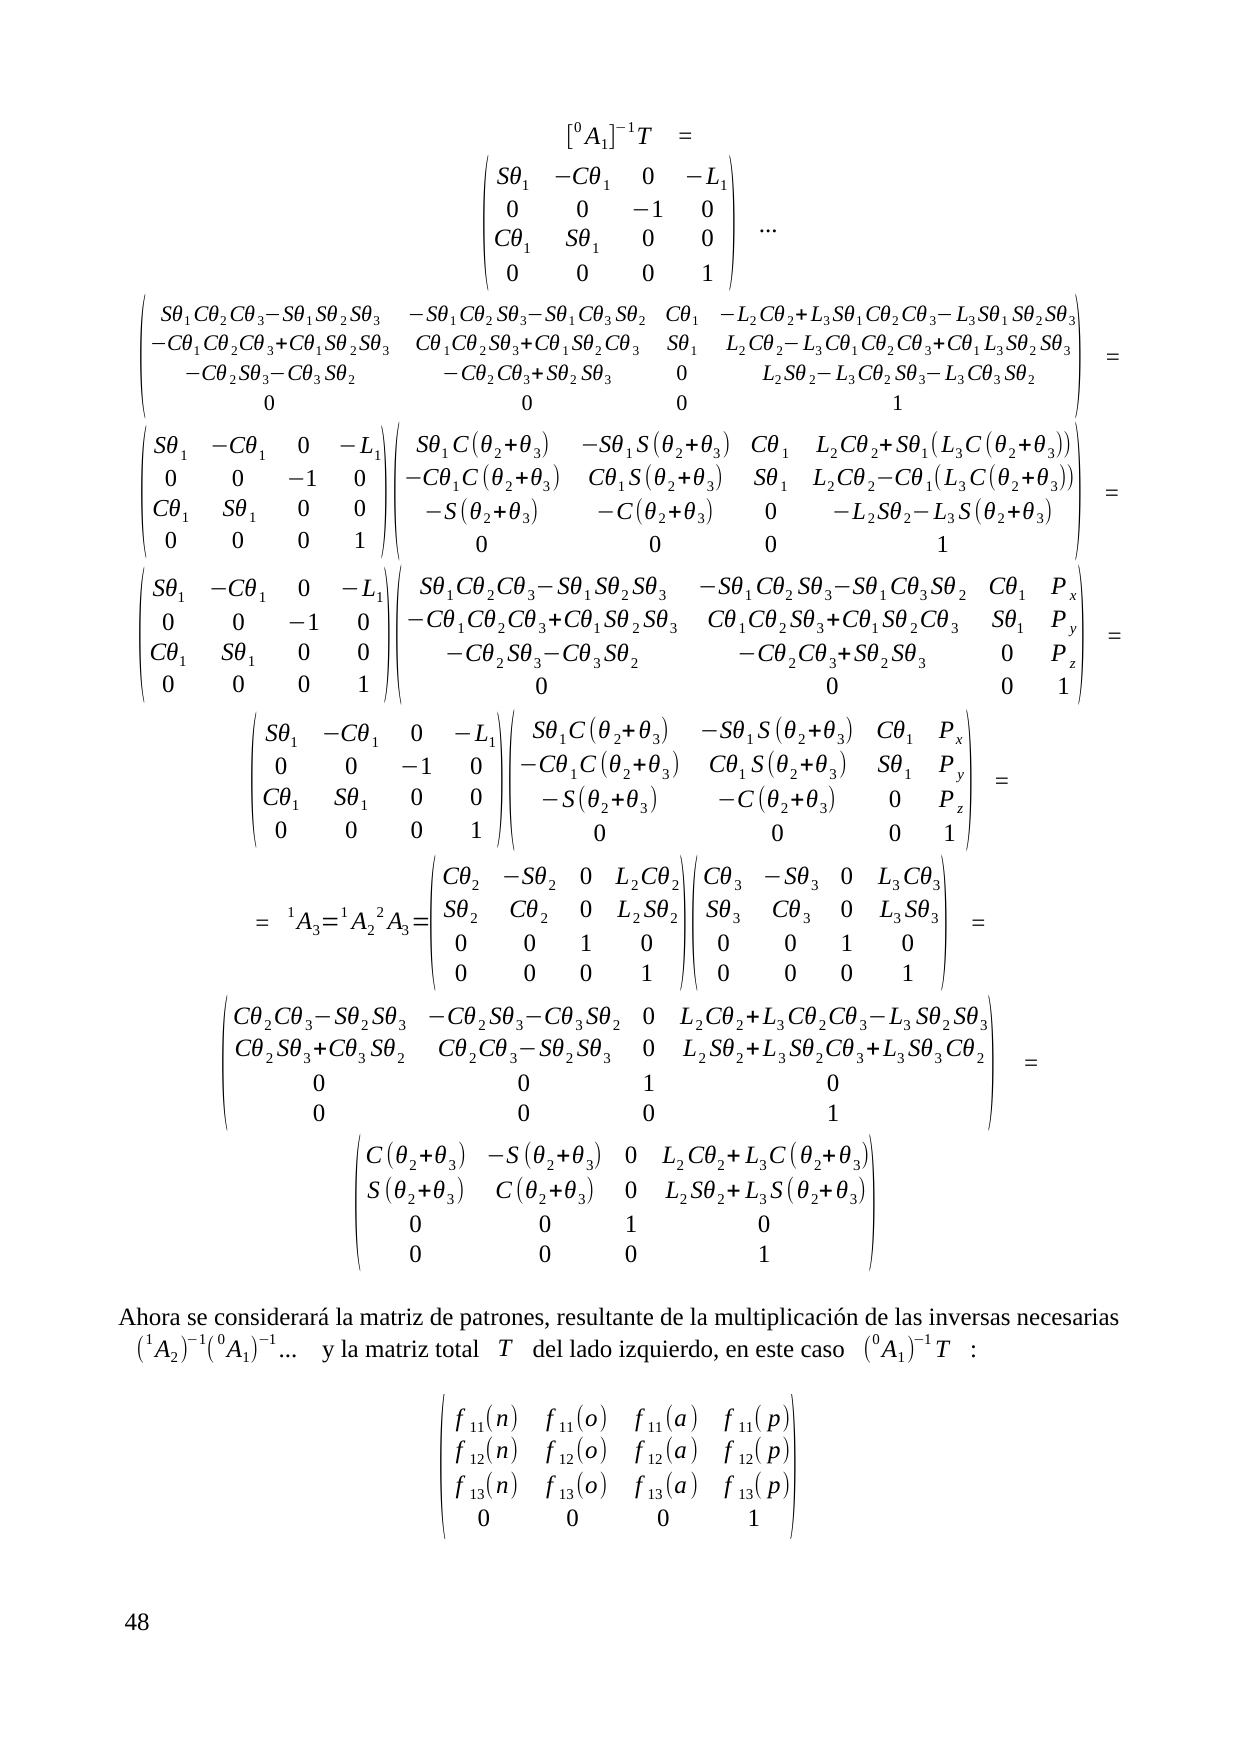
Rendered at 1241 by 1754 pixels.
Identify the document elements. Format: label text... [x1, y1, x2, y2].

text = [118, 707, 1122, 853]
text = [118, 993, 1122, 1133]
text = [118, 293, 1122, 421]
text ... [118, 153, 1122, 293]
text == [118, 853, 1122, 993]
text = [118, 421, 1122, 563]
text = [118, 118, 1122, 153]
text Ahora se considerará la matriz de patrones, resultante de la multiplicación de las inversas necesarias y la matriz totaldel lado izquierdo, en este caso: [118, 1302, 1122, 1366]
text = [118, 563, 1122, 707]
